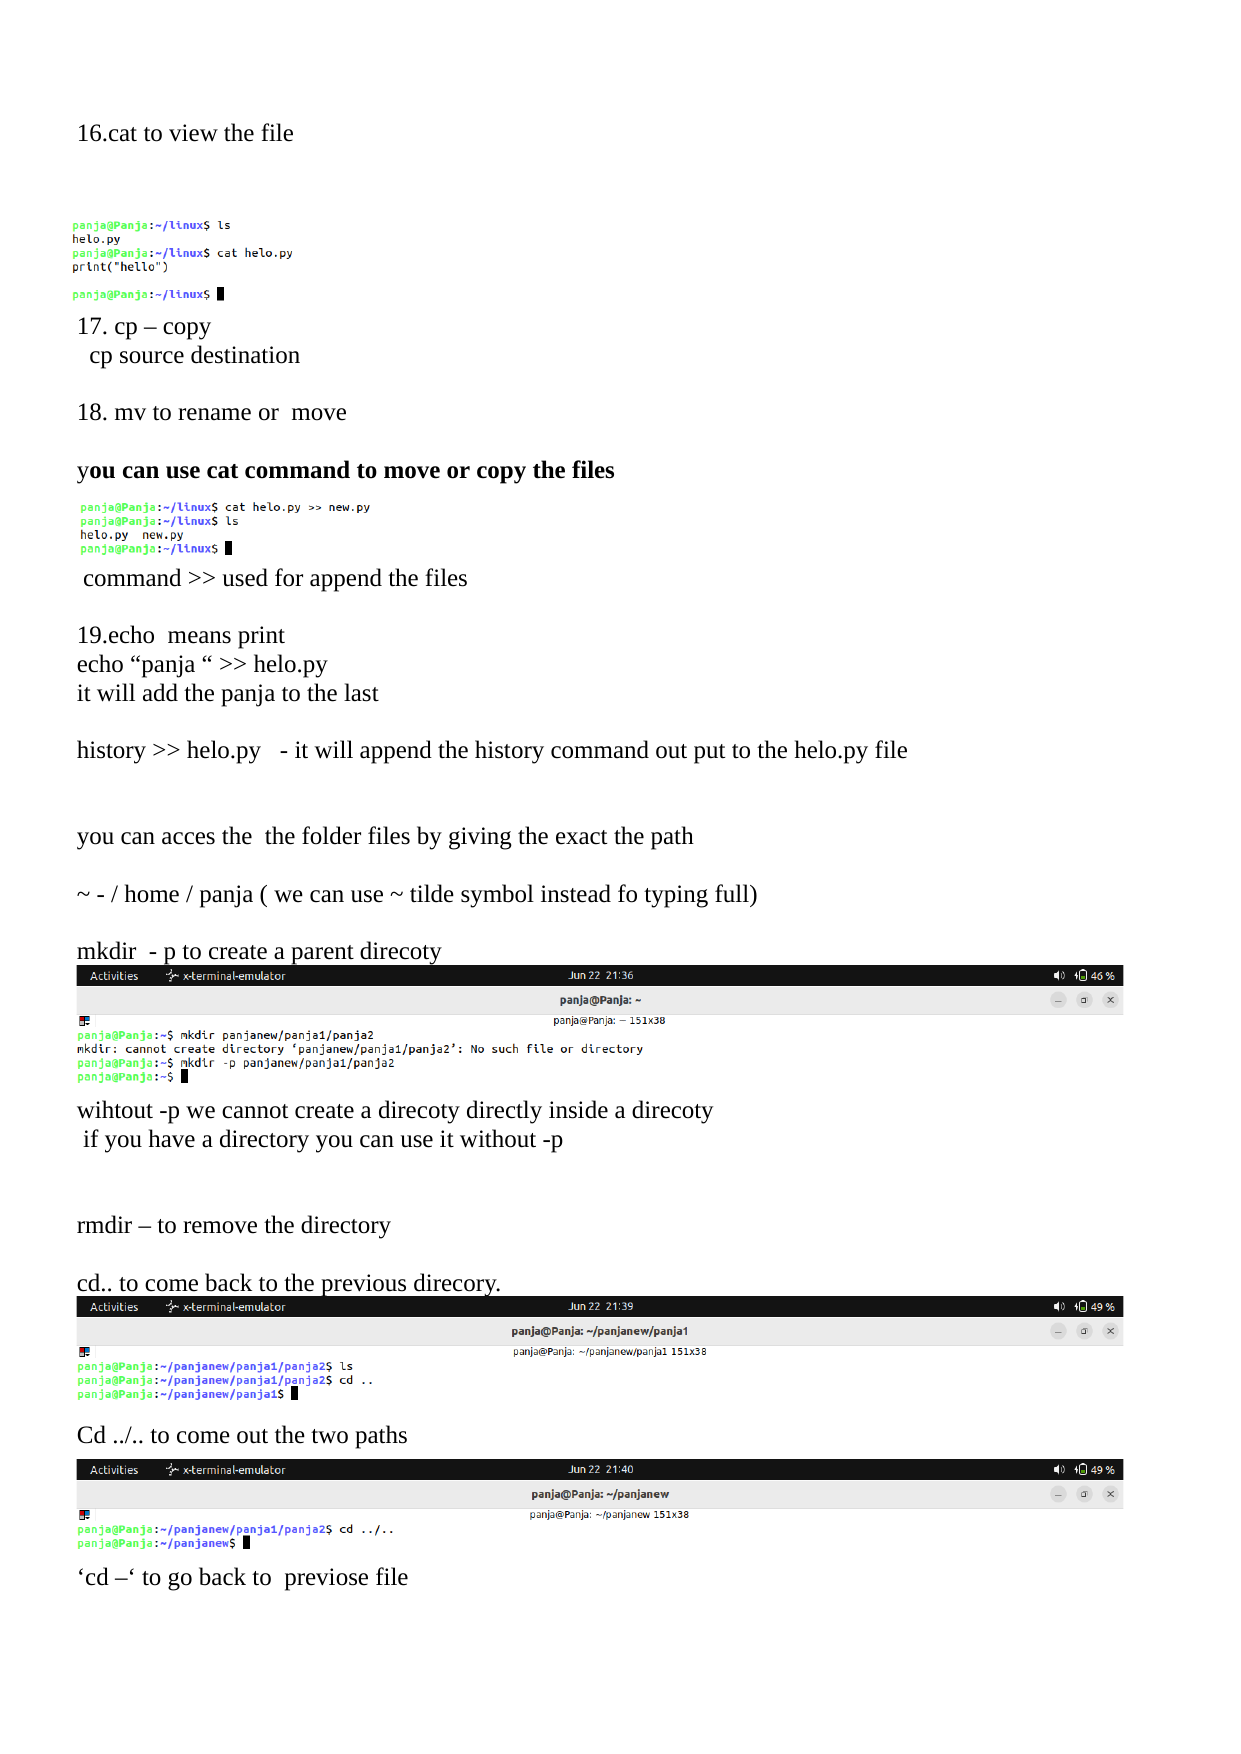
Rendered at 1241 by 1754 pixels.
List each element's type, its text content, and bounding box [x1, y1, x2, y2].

text [77, 1449, 1123, 1459]
text you can acces the the folder files by giving the exact the path [77, 821, 1123, 850]
text you can use cat command to move or copy the files [77, 455, 1123, 484]
text wihtout -p we cannot create a direcoty directly inside a direcoty [77, 966, 1123, 1124]
text rmdir – to remove the directory [77, 1210, 1123, 1239]
text command >> used for append the files [77, 484, 1123, 591]
text ‘cd –‘ to go back to previose file [77, 1460, 1123, 1591]
text if you have a directory you can use it without -p [77, 1124, 1123, 1153]
picture [79, 495, 1127, 562]
text 17. cp – copy [77, 204, 1123, 340]
text cd.. to come back to the previous direcory. [77, 1268, 1123, 1296]
text mkdir - p to create a parent direcoty [77, 936, 1123, 965]
text 19.echo means print [77, 620, 1123, 649]
text Cd ../.. to come out the two paths [77, 1297, 1123, 1449]
text 18. mv to rename or move [77, 397, 1123, 426]
text history >> helo.py - it will append the history command out put to the helo.py file [77, 735, 1123, 764]
picture [71, 217, 1119, 274]
text echo “panja “ >> helo.py [77, 649, 1123, 678]
text it will add the panja to the last [77, 678, 1123, 706]
text ~ - / home / panja ( we can use ~ tilde symbol instead fo typing full) [77, 879, 1123, 908]
text 16.cat to view the file [77, 118, 1123, 147]
text cp source destination [77, 340, 1123, 369]
